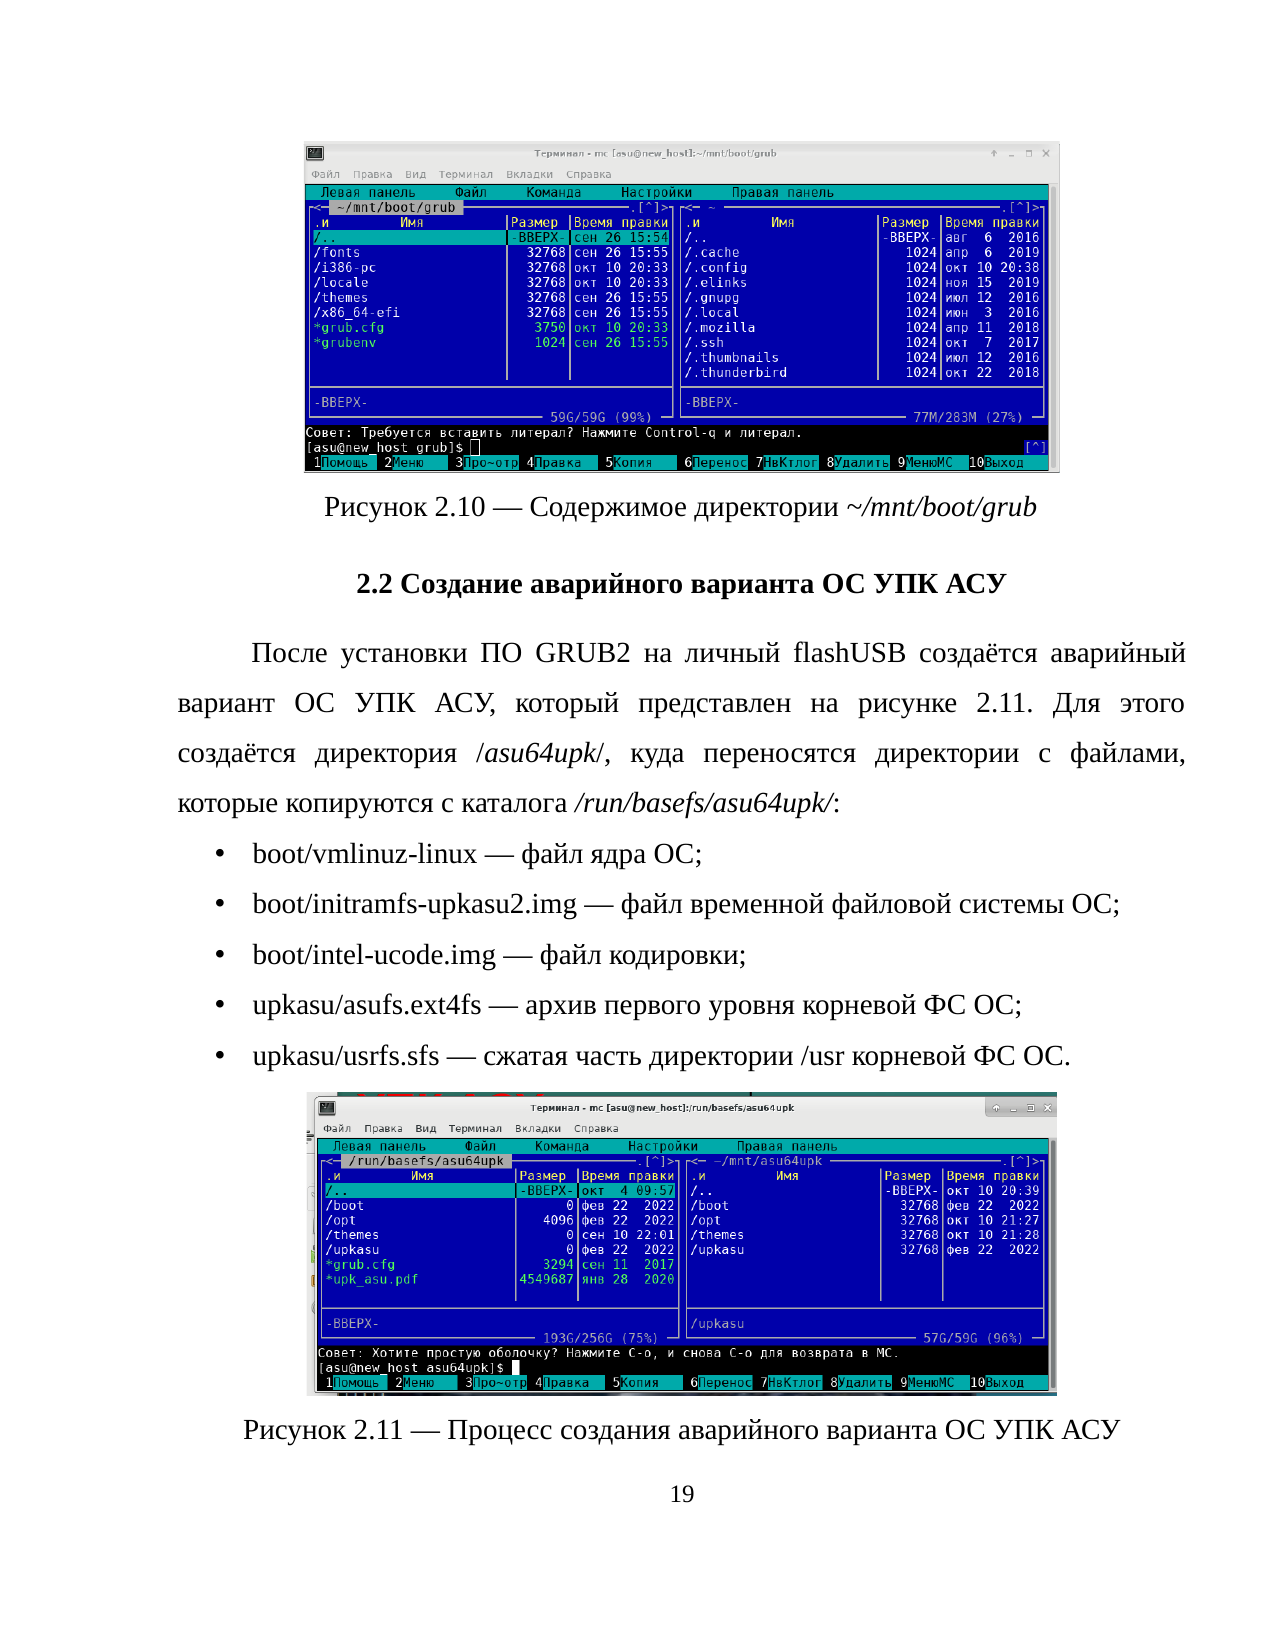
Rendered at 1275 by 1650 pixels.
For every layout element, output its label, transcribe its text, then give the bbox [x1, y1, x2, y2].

text После установки ПО GRUB2 на личный flashUSB создаётся аварийный вариант ОС УПК АСУ, который представлен на рисунке 2.11. Для этого создаётся директория /asu64upk/, куда переносятся директории с файлами, которые копируются с каталога /run/basefs/asu64upk/: [177, 635, 1186, 819]
picture [1000, 1092, 1057, 1185]
text Рисунок 2.11 — Процесс создания аварийного варианта ОС УПК АСУ [177, 1088, 1186, 1446]
list boot/intel-ucode.img — файл кодировки; [215, 937, 1186, 970]
list upkasu/asufs.ext4fs — архив первого уровня корневой ФС ОС; [215, 987, 1186, 1021]
text Рисунок 2.10 — Содержимое директории ~/mnt/boot/grub [177, 142, 1186, 522]
list boot/initramfs-upkasu2.img — файл временной файловой системы ОС; [215, 886, 1186, 920]
list boot/vmlinuz-linux — файл ядра ОС; [215, 836, 1186, 869]
subtitle 2.2 Создание аварийного варианта ОС УПК АСУ [177, 566, 1186, 599]
list upkasu/usrfs.sfs — сжатая часть директории /usr корневой ФС ОС. [215, 1038, 1186, 1071]
